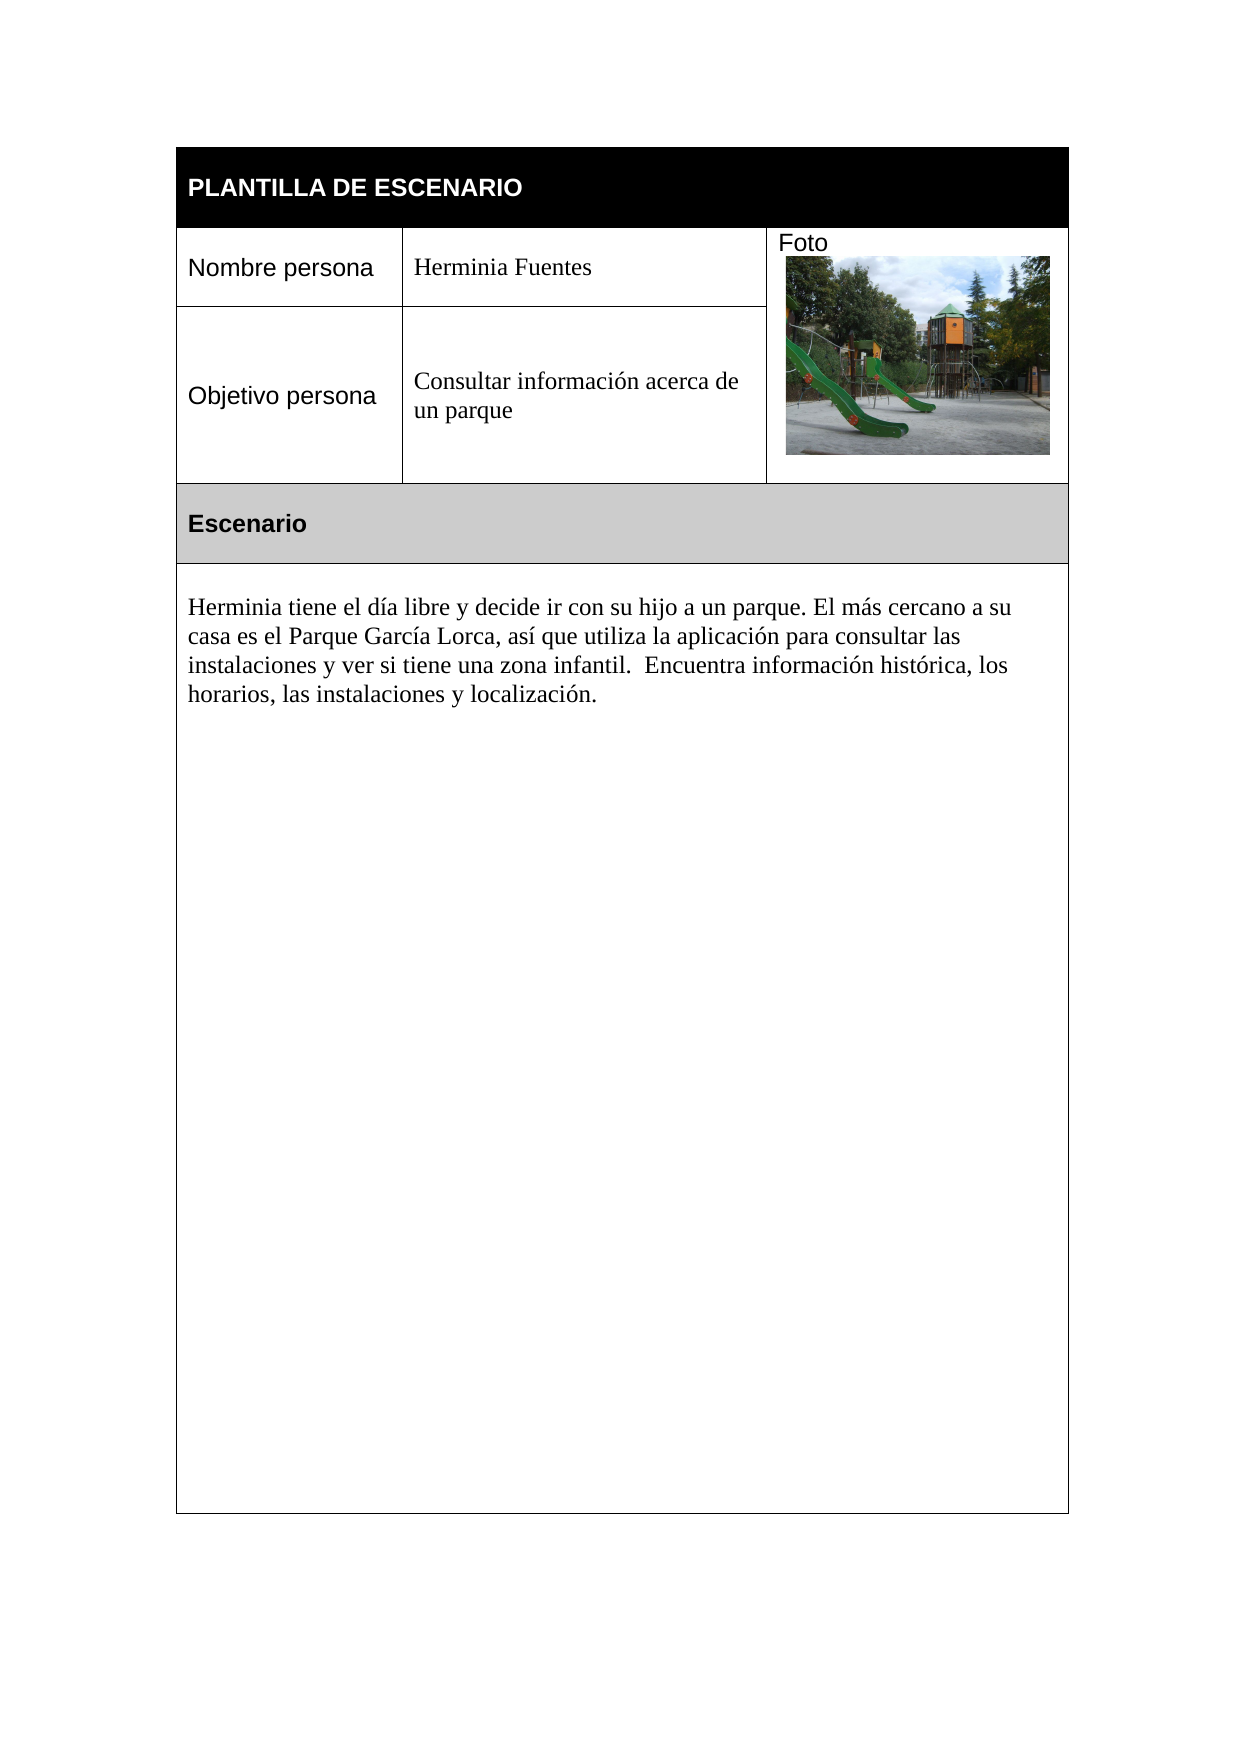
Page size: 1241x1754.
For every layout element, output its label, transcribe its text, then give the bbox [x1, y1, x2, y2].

table_header PLANTILLA DE ESCENARIO [177, 148, 1068, 227]
table_cell Herminia Fuentes [403, 228, 766, 306]
table_cell Objetivo persona [177, 307, 402, 483]
table_cell Escenario [177, 484, 1068, 563]
table_cell Foto [767, 228, 1068, 483]
table_cell Nombre persona [177, 228, 402, 306]
table_cell Herminia tiene el día libre y decide ir con su hijo a un parque. El más cercano a su casa es el Parque García Lorca, así que utiliza la aplicación para consultar las instalaciones y ver si tiene una zona infantil. Encuentra información histórica, los horarios, las instalaciones y localización. [177, 564, 1068, 1512]
picture [785, 256, 1050, 455]
table_cell Consultar información acerca de un parque [403, 307, 766, 483]
